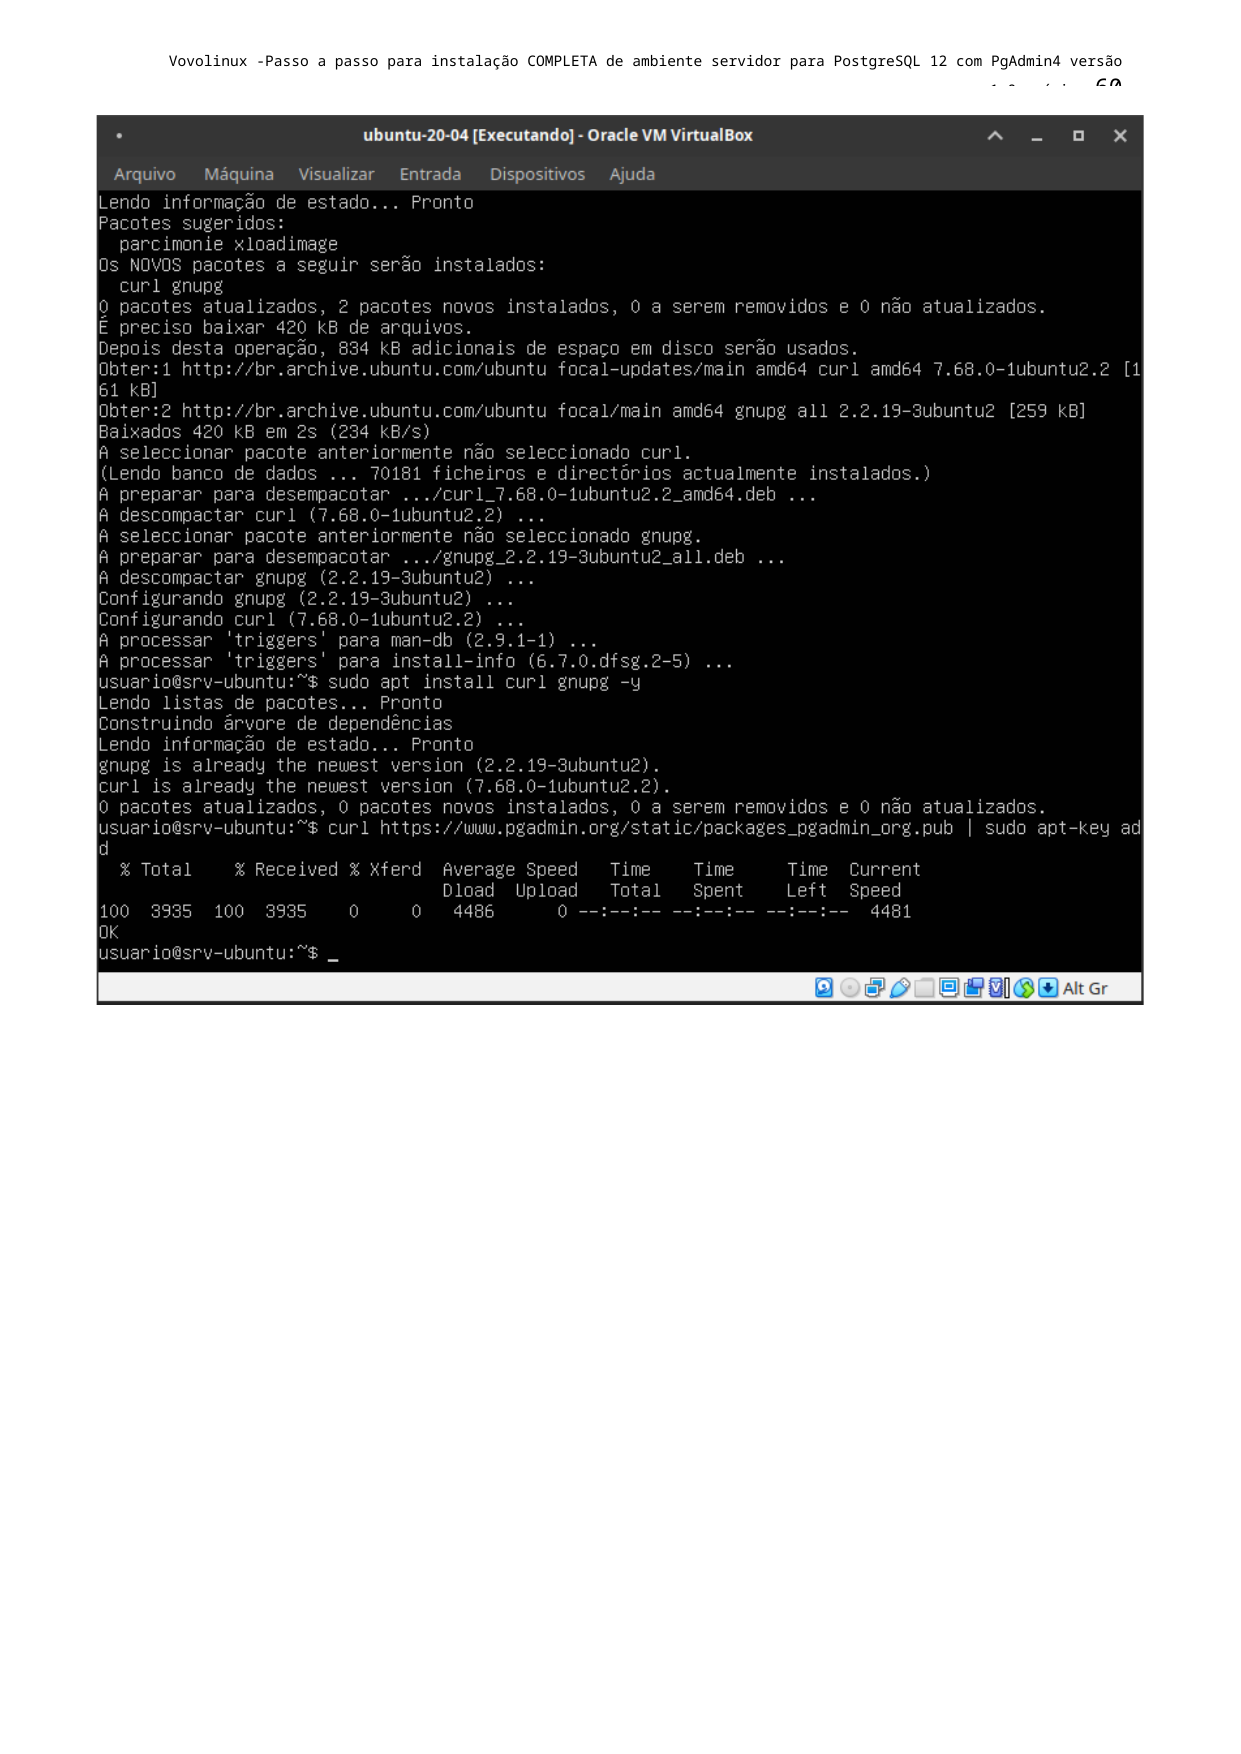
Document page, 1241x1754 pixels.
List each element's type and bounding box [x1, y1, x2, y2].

picture [96, 115, 1144, 1005]
